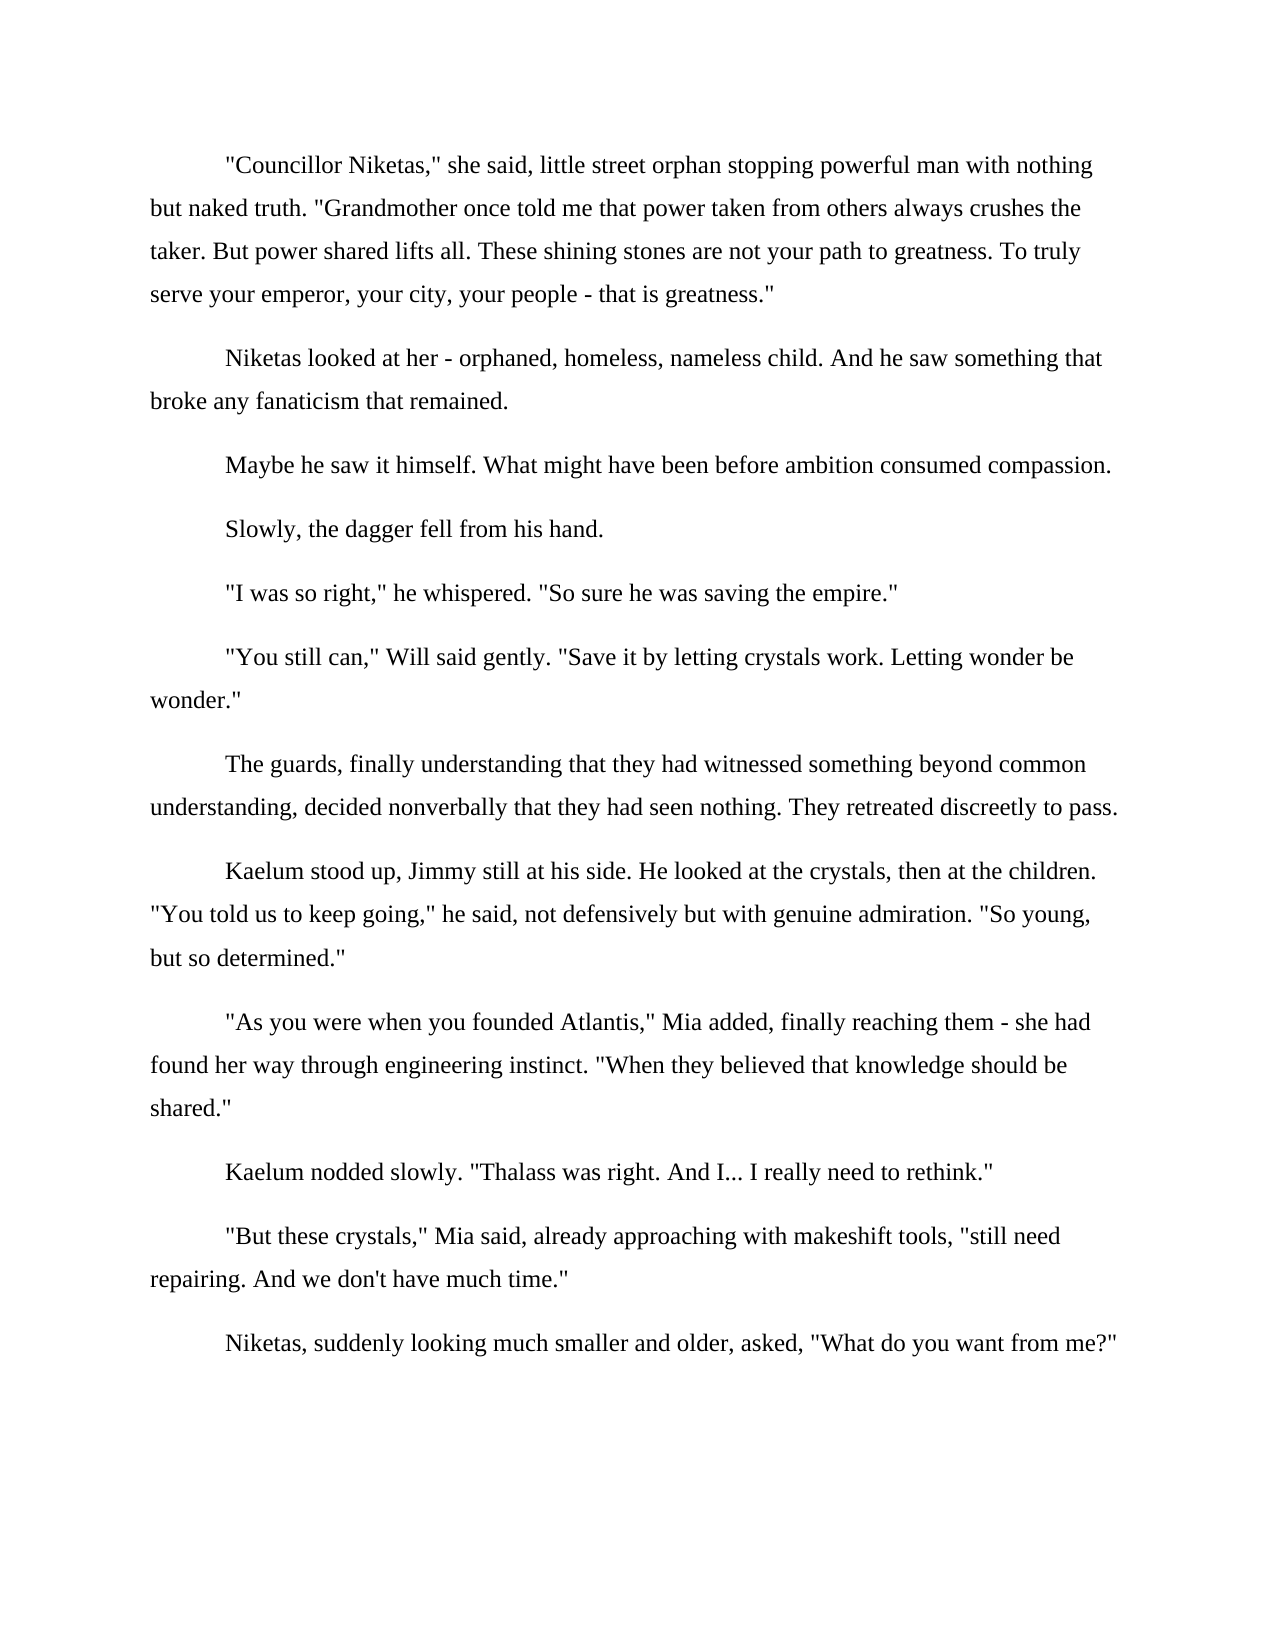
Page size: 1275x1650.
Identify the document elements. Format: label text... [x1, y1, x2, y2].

text Kaelum nodded slowly. "Thalass was right. And I... I really need to rethink." [150, 1157, 1125, 1186]
text "I was so right," he whispered. "So sure he was saving the empire." [150, 578, 1125, 607]
text Kaelum stood up, Jimmy still at his side. He looked at the crystals, then at the children. "You told us to keep going," he said, not defensively but with genuine admiration. "So young, but so determined." [150, 856, 1125, 971]
text Niketas, suddenly looking much smaller and older, asked, "What do you want from me?" [150, 1328, 1125, 1357]
text The guards, finally understanding that they had witnessed something beyond common understanding, decided nonverbally that they had seen nothing. They retreated discreetly to pass. [150, 749, 1125, 821]
text "As you were when you founded Atlantis," Mia added, finally reaching them - she had found her way through engineering instinct. "When they believed that knowledge should be shared." [150, 1007, 1125, 1122]
text Niketas looked at her - orphaned, homeless, nameless child. And he saw something that broke any fanaticism that remained. [150, 343, 1125, 415]
text Maybe he saw it himself. What might have been before ambition consumed compassion. [150, 450, 1125, 479]
text "But these crystals," Mia said, already approaching with makeshift tools, "still need repairing. And we don't have much time." [150, 1221, 1125, 1293]
text Slowly, the dagger fell from his hand. [150, 514, 1125, 543]
text "You still can," Will said gently. "Save it by letting crystals work. Letting wonder be wonder." [150, 642, 1125, 714]
text "Councillor Niketas," she said, little street orphan stopping powerful man with nothing but naked truth. "Grandmother once told me that power taken from others always crushes the taker. But power shared lifts all. These shining stones are not your path to greatness. To truly serve your emperor, your city, your people - that is greatness." [150, 150, 1125, 308]
